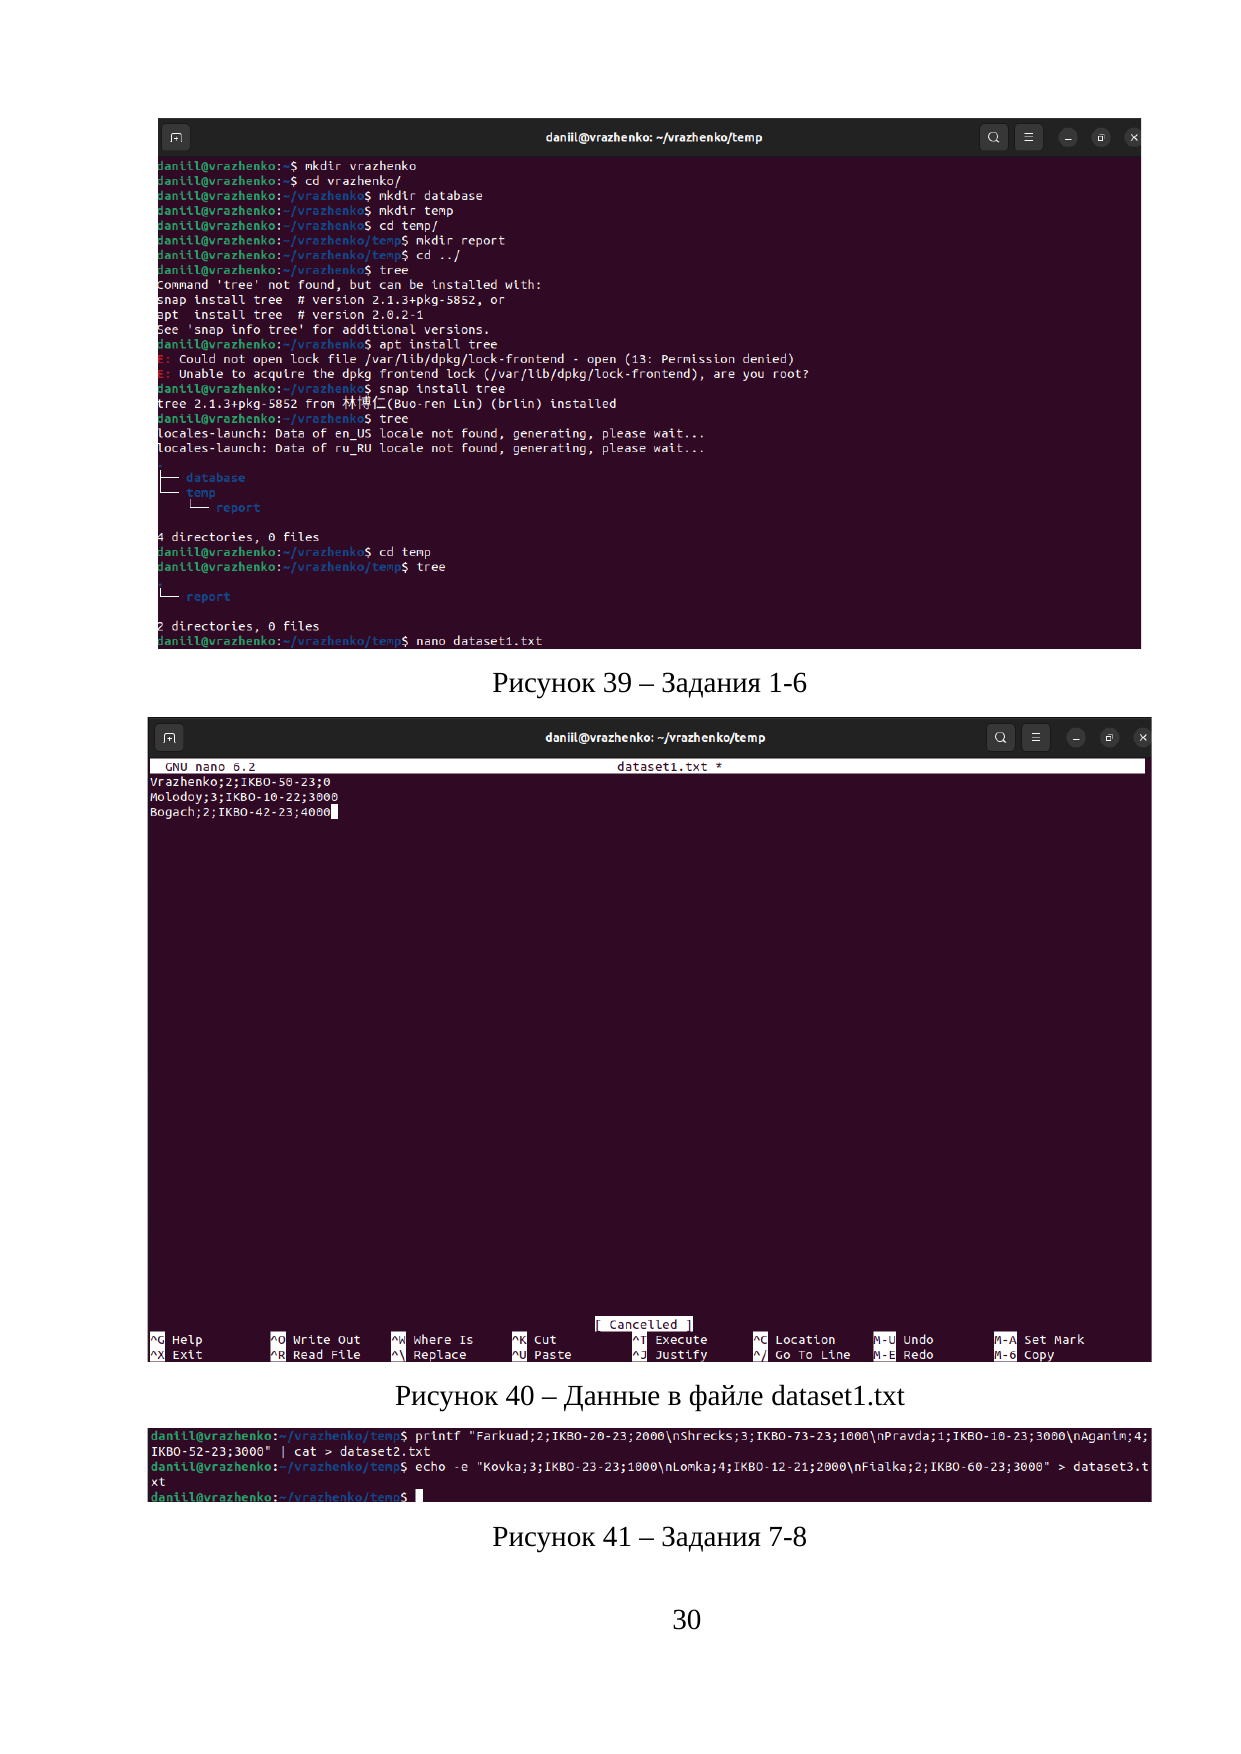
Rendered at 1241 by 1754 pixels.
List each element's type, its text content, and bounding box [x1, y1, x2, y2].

text Рисунок 39 – Задания 1-6 [158, 649, 1141, 698]
picture [147, 1428, 1152, 1502]
text Рисунок 41 – Задания 7-8 [148, 1502, 1152, 1552]
picture [147, 717, 1152, 1362]
text Рисунок 40 – Данные в файле dataset1.txt [148, 1362, 1152, 1412]
picture [158, 118, 1142, 649]
